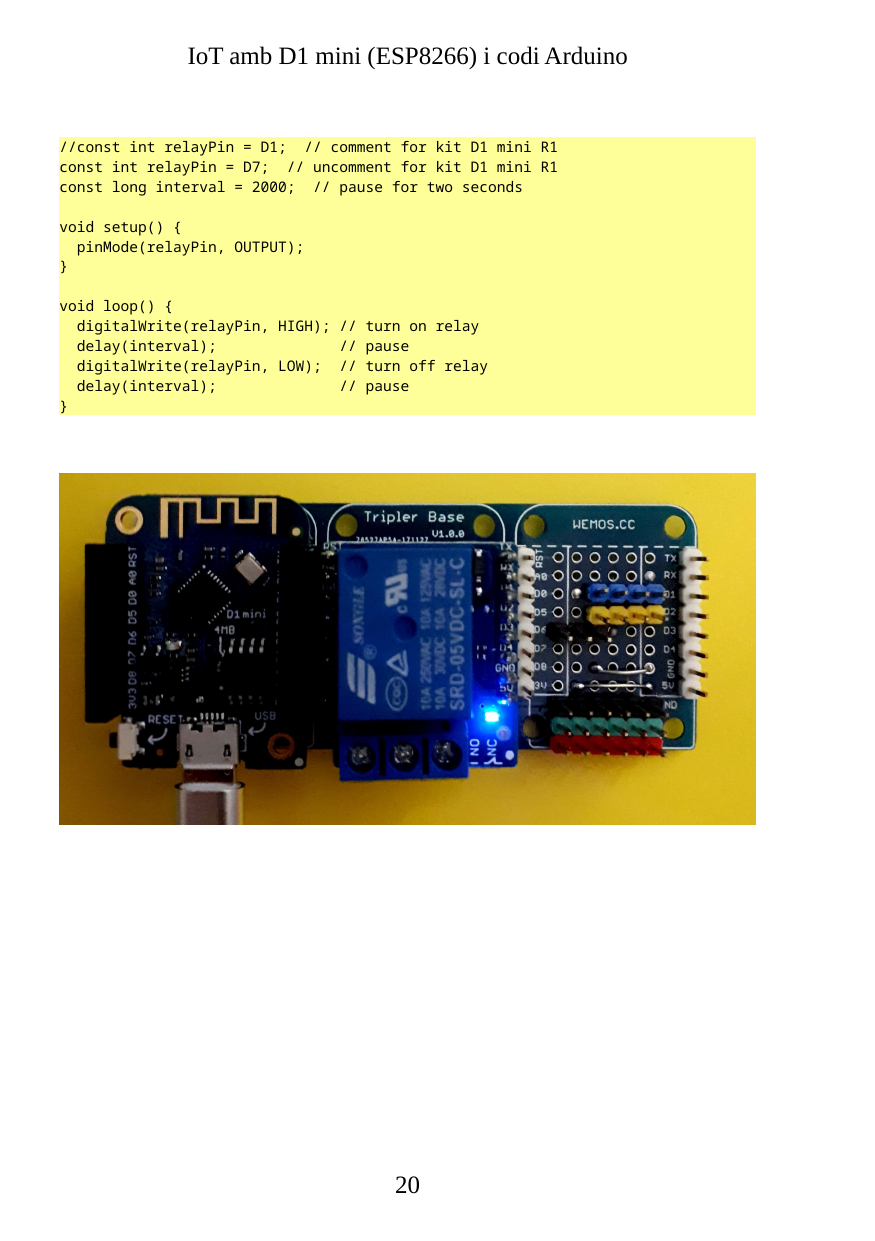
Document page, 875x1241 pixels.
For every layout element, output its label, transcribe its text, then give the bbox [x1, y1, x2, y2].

text void loop() { [59, 296, 756, 316]
text digitalWrite(relayPin, HIGH); // turn on relay [59, 316, 756, 336]
text //const int relayPin = D1; // comment for kit D1 mini R1 [59, 137, 756, 157]
text void setup() { [59, 216, 756, 236]
text const int relayPin = D7; // uncomment for kit D1 mini R1 [59, 157, 756, 177]
text delay(interval); // pause [59, 376, 756, 396]
text digitalWrite(relayPin, LOW); // turn off relay [59, 356, 756, 376]
text } [59, 256, 756, 276]
picture [59, 473, 756, 825]
text } [59, 396, 756, 415]
text delay(interval); // pause [59, 336, 756, 356]
text pinMode(relayPin, OUTPUT); [59, 236, 756, 256]
text const long interval = 2000; // pause for two seconds [59, 177, 756, 197]
